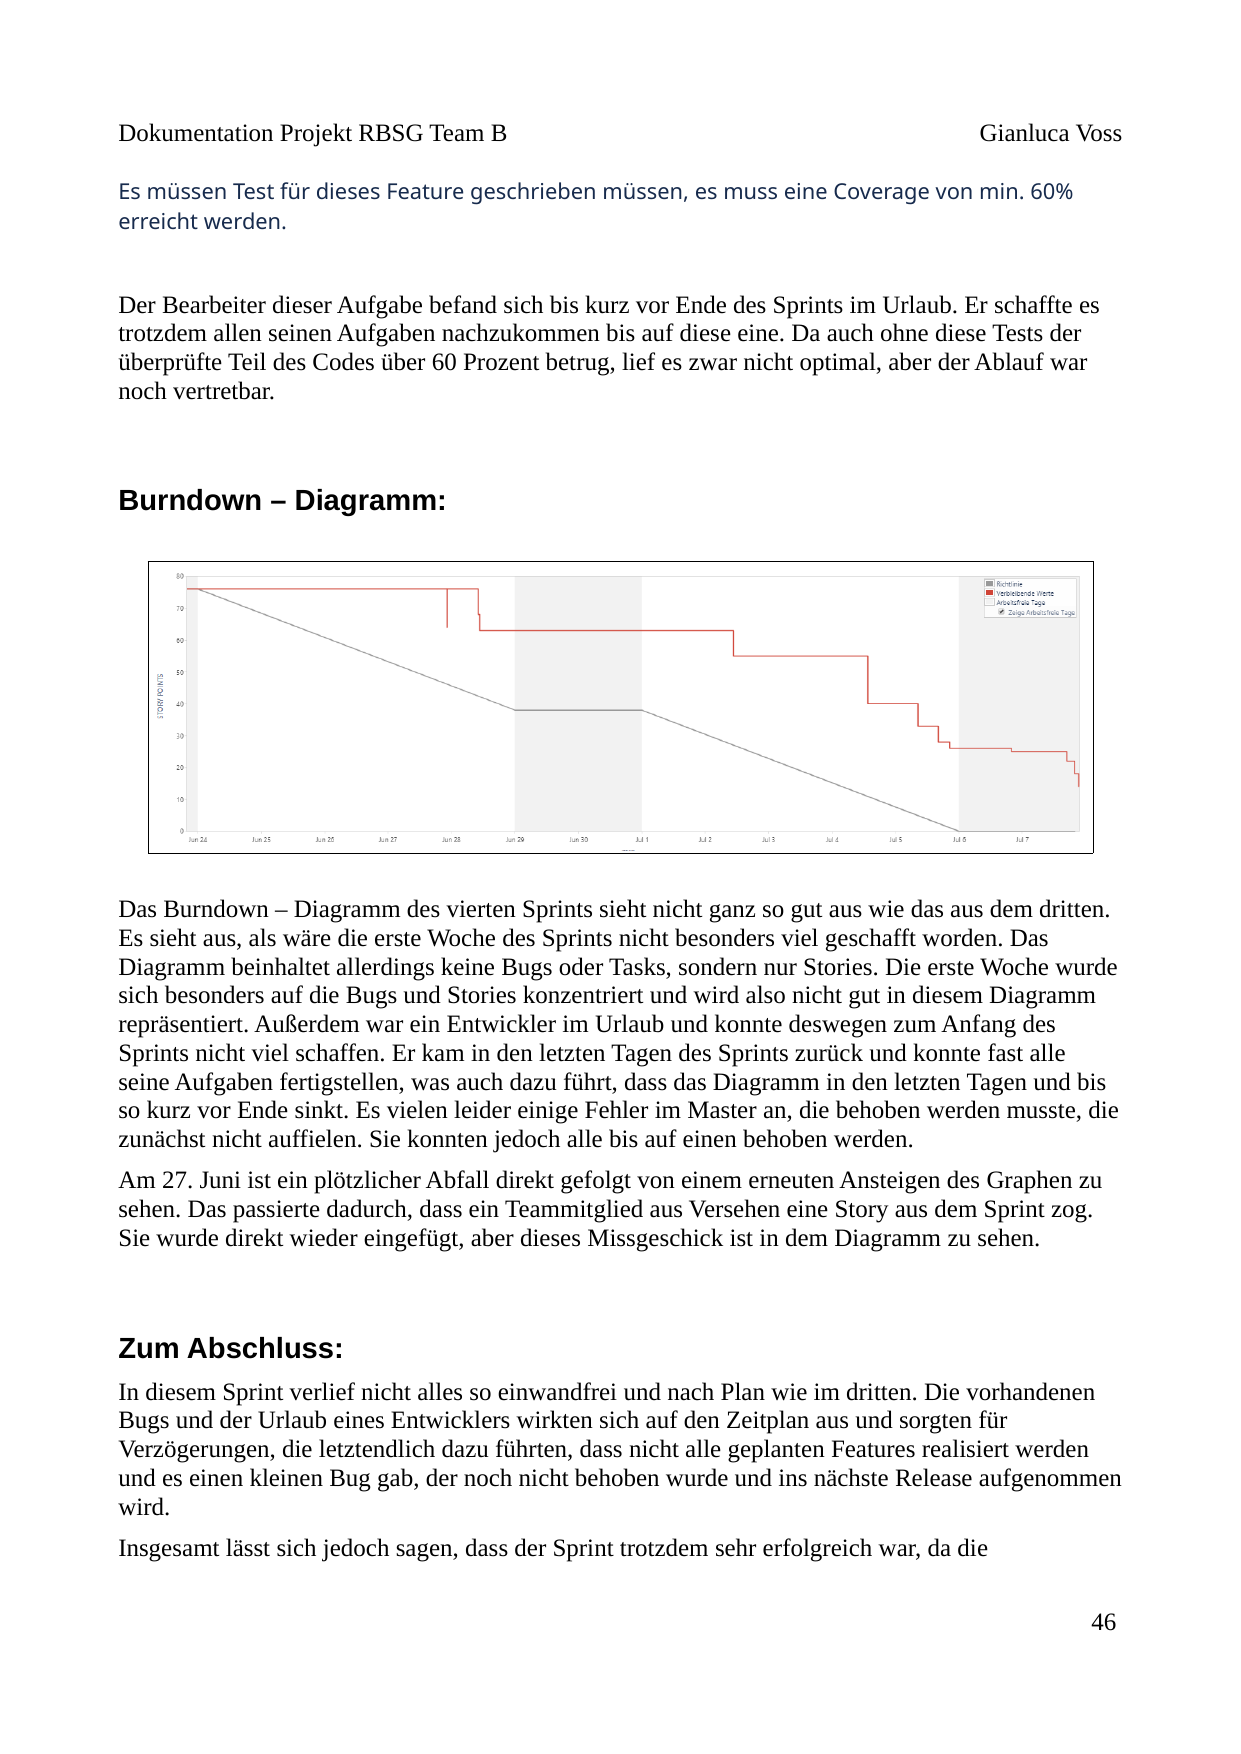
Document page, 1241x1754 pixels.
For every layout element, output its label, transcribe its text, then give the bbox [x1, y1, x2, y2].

text Am 27. Juni ist ein plötzlicher Abfall direkt gefolgt von einem erneuten Ansteigen des Graphen zu sehen. Das passierte dadurch, dass ein Teammitglied aus Versehen eine Story aus dem Sprint zog. Sie wurde direkt wieder eingefügt, aber dieses Missgeschick ist in dem Diagramm zu sehen. [118, 1166, 1122, 1252]
subtitle Zum Abschluss: [118, 1331, 1122, 1364]
text Das Burndown – Diagramm des vierten Sprints sieht nicht ganz so gut aus wie das aus dem dritten. Es sieht aus, als wäre die erste Woche des Sprints nicht besonders viel geschafft worden. Das Diagramm beinhaltet allerdings keine Bugs oder Tasks, sondern nur Stories. Die erste Woche wurde sich besonders auf die Bugs und Stories konzentriert und wird also nicht gut in diesem Diagramm repräsentiert. Außerdem war ein Entwickler im Urlaub und konnte deswegen zum Anfang des Sprints nicht viel schaffen. Er kam in den letzten Tagen des Sprints zurück und konnte fast alle seine Aufgaben fertigstellen, was auch dazu führt, dass das Diagramm in den letzten Tagen und bis so kurz vor Ende sinkt. Es vielen leider einige Fehler im Master an, die behoben werden musste, die zunächst nicht auffielen. Sie konnten jedoch alle bis auf einen behoben werden. [118, 894, 1122, 1153]
text Es müssen Test für dieses Feature geschrieben müssen, es muss eine Coverage von min. 60% erreicht werden. [118, 176, 1122, 236]
text Der Bearbeiter dieser Aufgabe befand sich bis kurz vor Ende des Sprints im Urlaub. Er schaffte es trotzdem allen seinen Aufgaben nachzukommen bis auf diese eine. Da auch ohne diese Tests der überprüfte Teil des Codes über 60 Prozent betrug, lief es zwar nicht optimal, aber der Ablauf war noch vertretbar. [118, 290, 1122, 405]
picture [150, 564, 1090, 851]
subtitle Burndown – Diagramm: [118, 483, 1122, 517]
text Insgesamt lässt sich jedoch sagen, dass der Sprint trotzdem sehr erfolgreich war, da die [118, 1533, 1122, 1562]
text In diesem Sprint verlief nicht alles so einwandfrei und nach Plan wie im dritten. Die vorhandenen Bugs und der Urlaub eines Entwicklers wirkten sich auf den Zeitplan aus und sorgten für Verzögerungen, die letztendlich dazu führten, dass nicht alle geplanten Features realisiert werden und es einen kleinen Bug gab, der noch nicht behoben wurde und ins nächste Release aufgenommen wird. [118, 1377, 1122, 1520]
